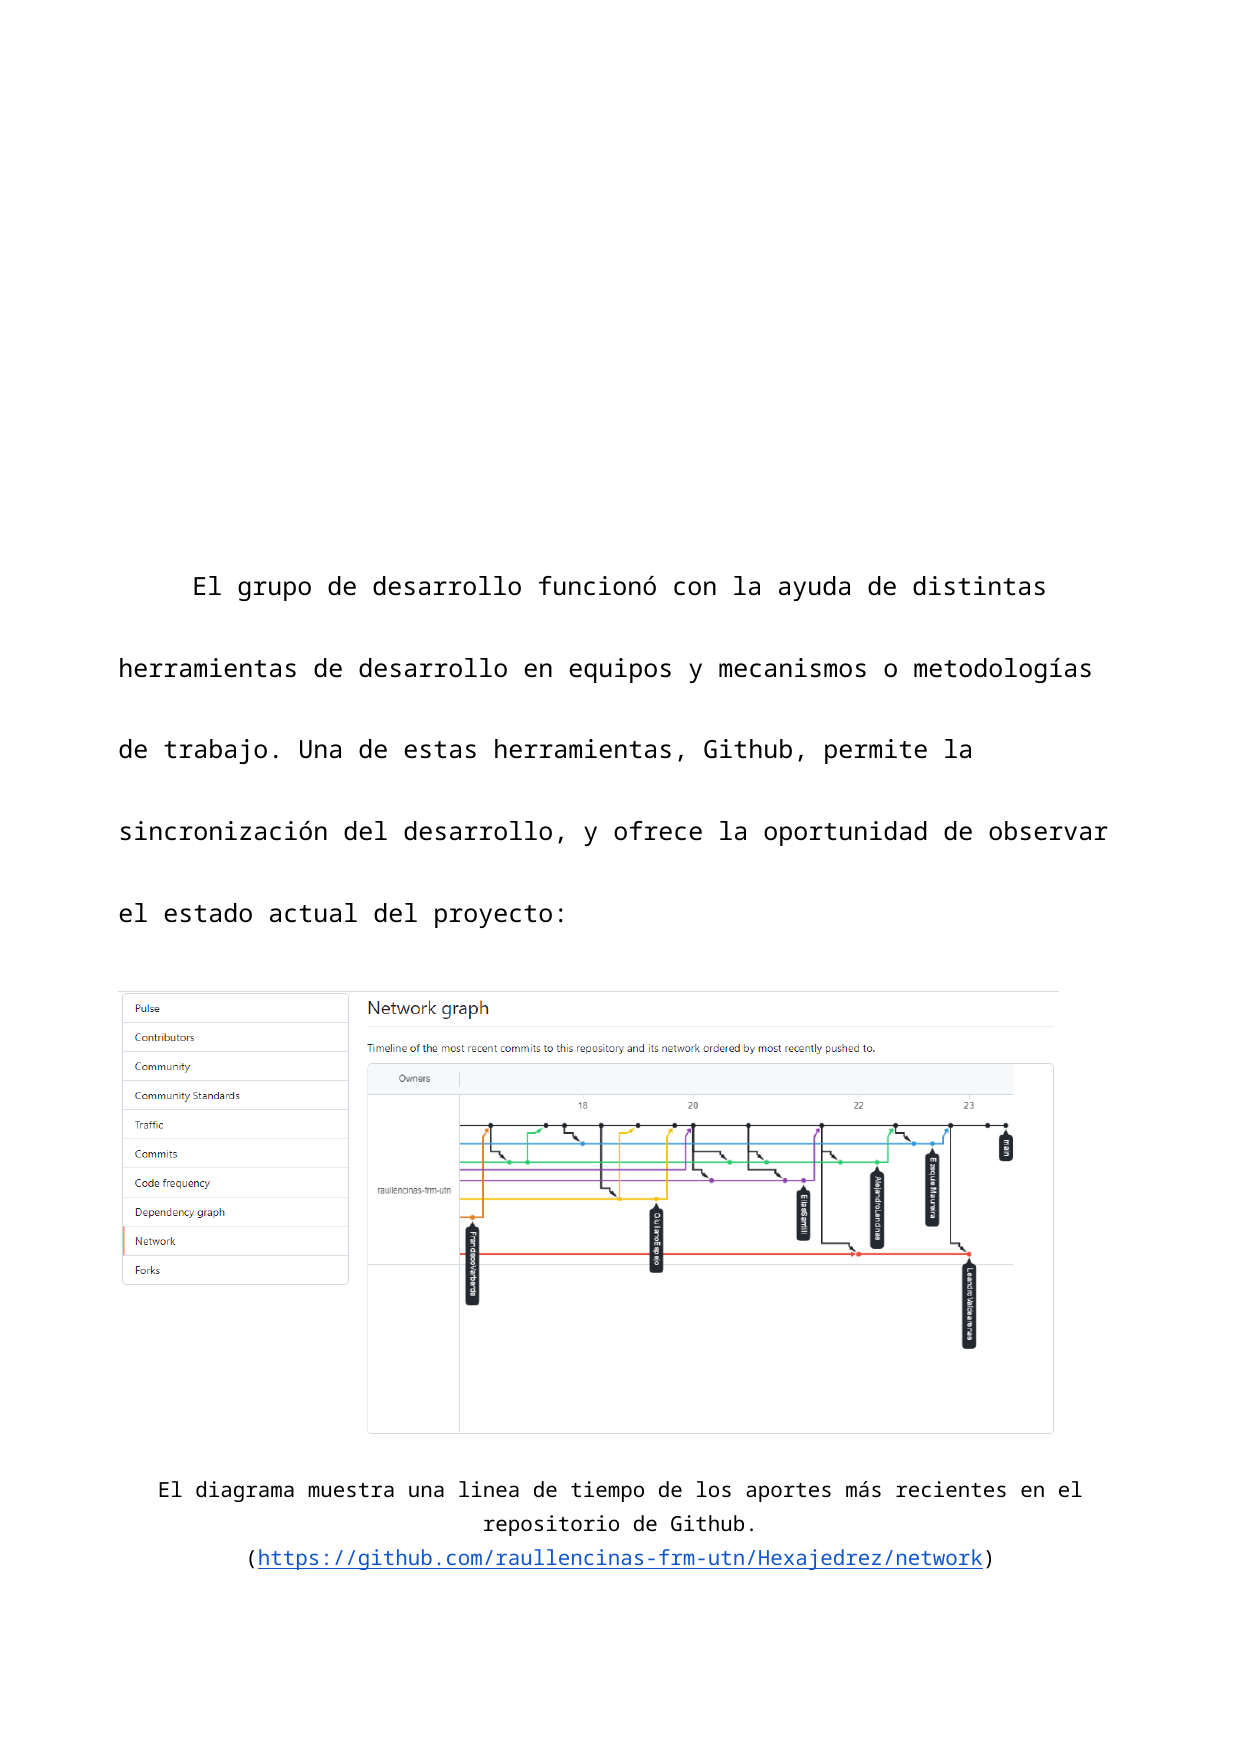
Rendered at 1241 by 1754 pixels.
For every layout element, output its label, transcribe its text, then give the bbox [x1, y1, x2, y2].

text El grupo de desarrollo funcionó con la ayuda de distintas herramientas de desarrollo en equipos y mecanismos o metodologías de trabajo. Una de estas herramientas, Github, permite la sincronización del desarrollo, y ofrece la oportunidad de observar el estado actual del proyecto: [118, 568, 1122, 929]
text El diagrama muestra una linea de tiempo de los aportes más recientes en el repositorio de Github. [118, 1475, 1122, 1538]
text (https://github.com/raullencinas-frm-utn/Hexajedrez/network) [118, 1543, 1122, 1572]
